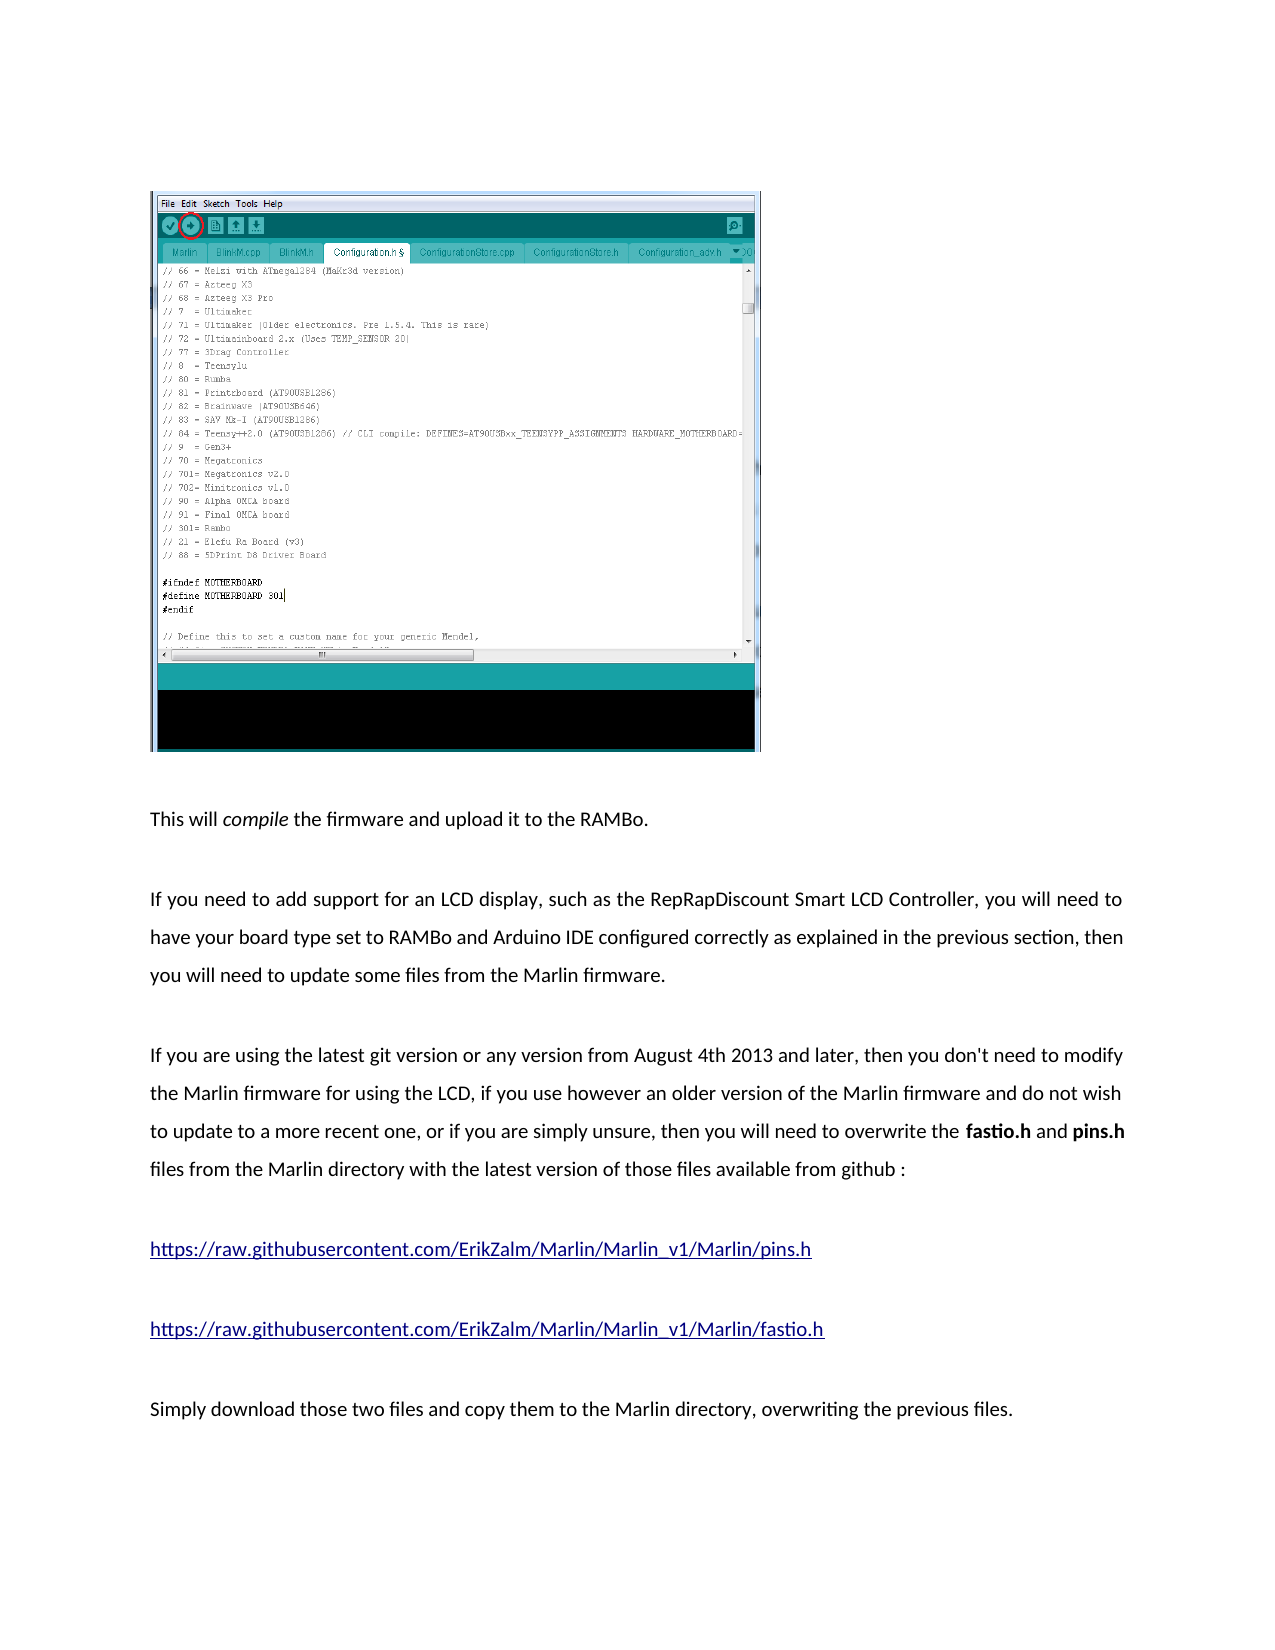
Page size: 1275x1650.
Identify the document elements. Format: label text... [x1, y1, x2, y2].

text https://raw.githubusercontent.com/ErikZalm/Marlin/Marlin_v1/Marlin/fastio.h [150, 1316, 1125, 1342]
text https://raw.githubusercontent.com/ErikZalm/Marlin/Marlin_v1/Marlin/pins.h [150, 1236, 1125, 1262]
text Simply download those two files and copy them to the Marlin directory, overwriting the previous files. [150, 1396, 1125, 1421]
text If you are using the latest git version or any version from August 4th 2013 and later, then you don't need to modify the Marlin firmware for using the LCD, if you use however an older version of the Marlin firmware and do not wish to update to a more recent one, or if you are simply unsure, then you will need to overwrite the fastio.h and pins.h files from the Marlin directory with the latest version of those files available from github : [150, 1042, 1125, 1182]
text If you need to add support for an LCD display, such as the RepRapDiscount Smart LCD Controller, you will need to have your board type set to RAMBo and Arduino IDE configured correctly as explained in the previous section, then you will need to update some files from the Marlin firmware. [150, 886, 1125, 988]
text This will compile the firmware and upload it to the RAMBo. [150, 806, 1125, 832]
